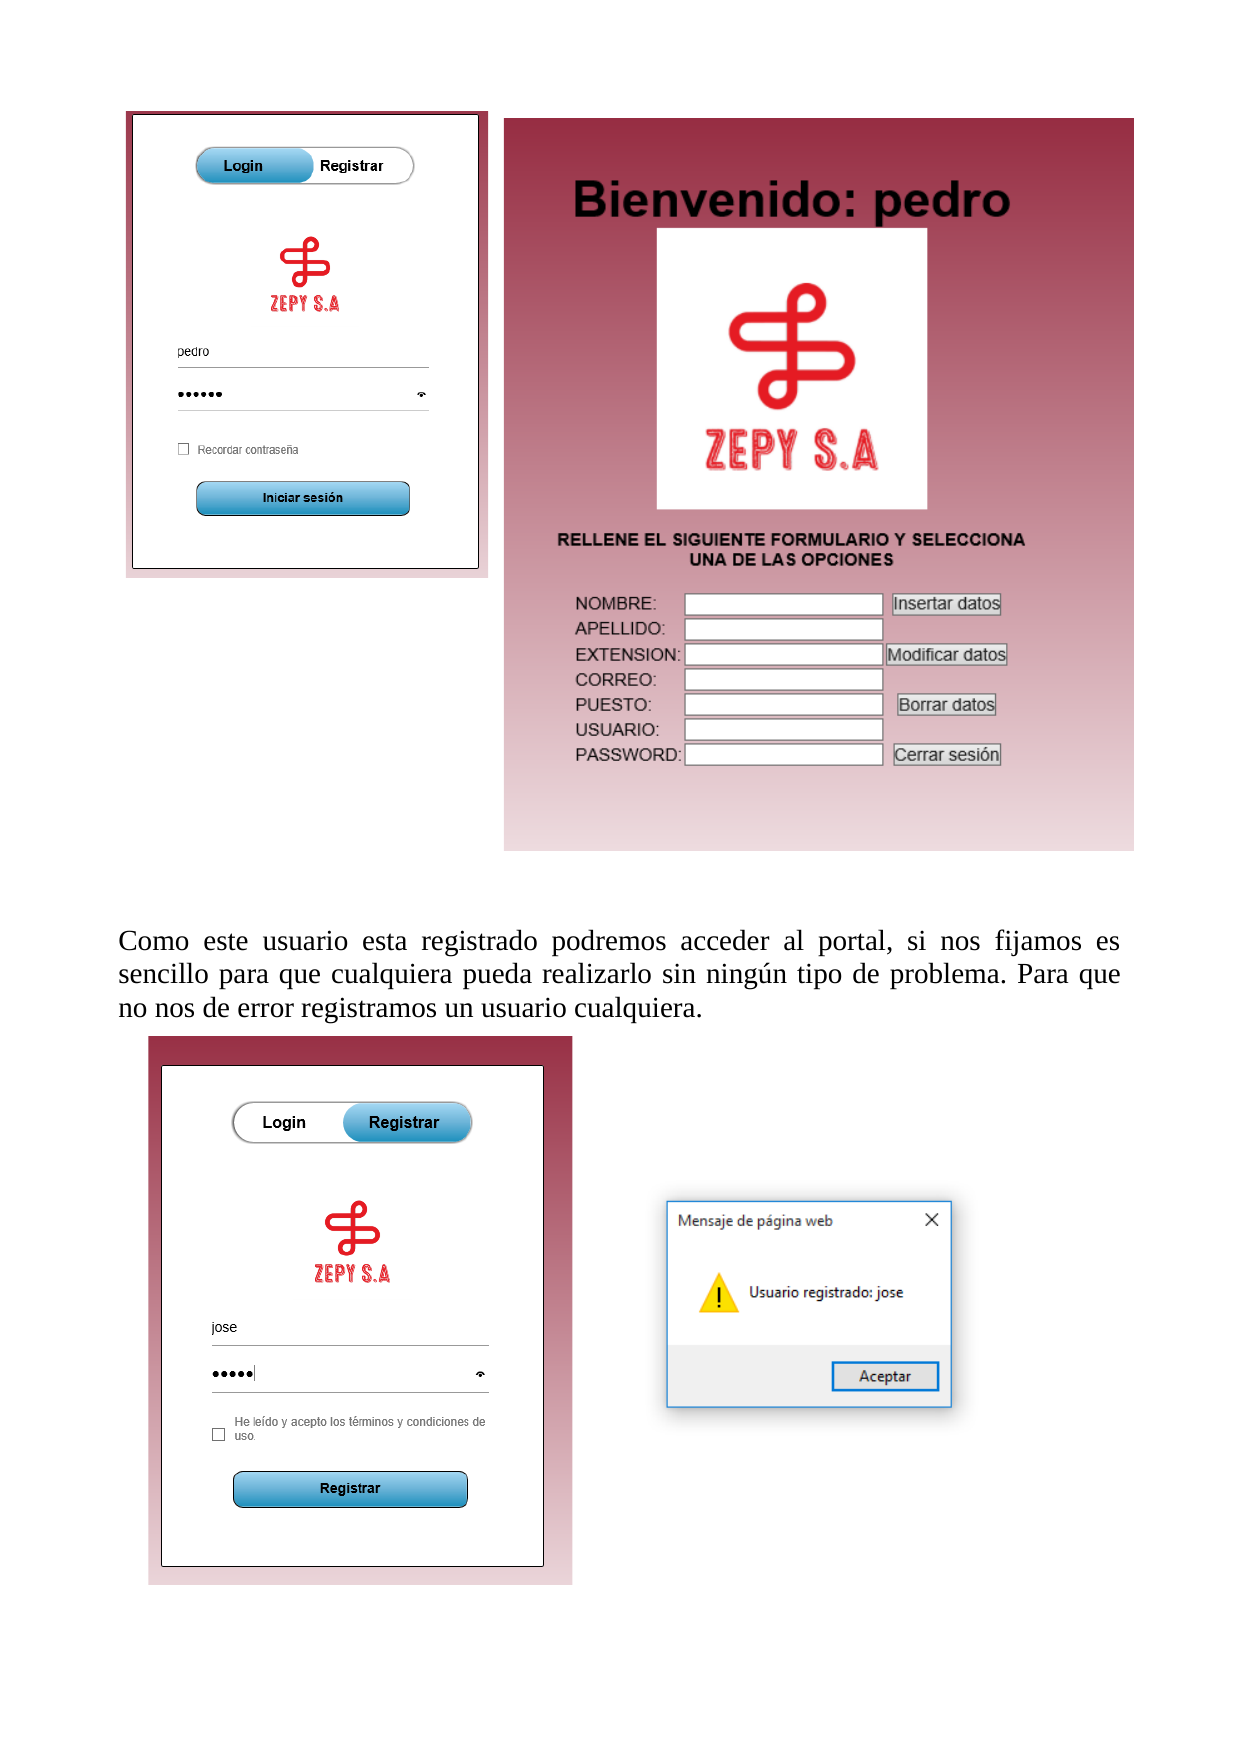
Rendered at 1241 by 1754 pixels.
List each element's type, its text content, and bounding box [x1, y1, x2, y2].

text Como este usuario esta registrado podremos acceder al portal, si nos fijamos es sencillo para que cualquiera pueda realizarlo sin ningún tipo de problema. Para que no nos de error registramos un usuario cualquiera. [118, 923, 1122, 1024]
picture [503, 118, 1134, 851]
picture [148, 1036, 1131, 1606]
picture [125, 111, 489, 578]
